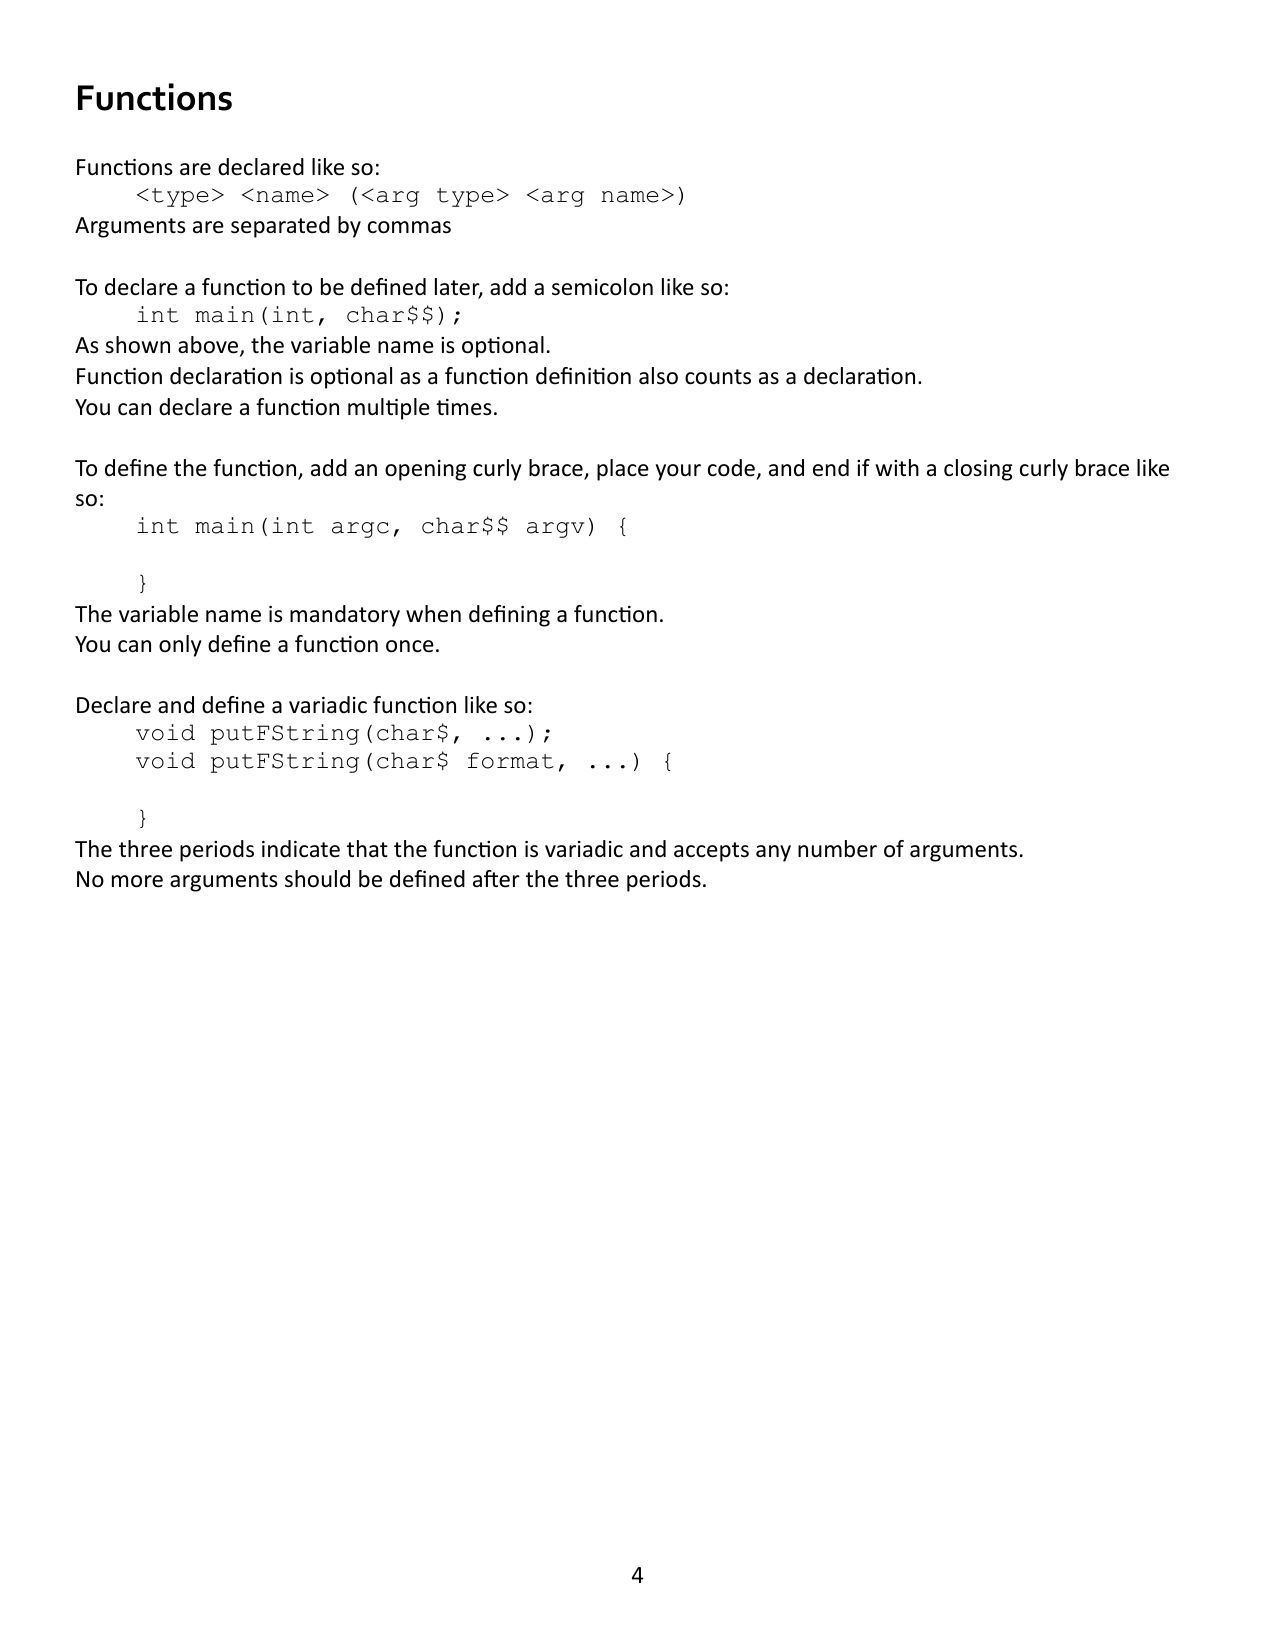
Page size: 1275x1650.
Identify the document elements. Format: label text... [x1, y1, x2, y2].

text <type> <name> (<arg type> <arg name>) [75, 181, 1200, 210]
text You can declare a function multiple times. [75, 391, 1200, 421]
text To define the function, add an opening curly brace, place your code, and end if with a closing curly brace like so: [75, 452, 1200, 513]
text Declare and define a variadic function like so: [75, 689, 1200, 720]
text The variable name is mandatory when defining a function. [75, 598, 1200, 628]
text } [75, 805, 1200, 833]
text Function declaration is optional as a function definition also counts as a declaration. [75, 360, 1200, 391]
text To declare a function to be defined later, add a semicolon like so: [75, 271, 1200, 301]
text Arguments are separated by commas [75, 210, 1200, 240]
text int main(int, char$$); [75, 301, 1200, 329]
text int main(int argc, char$$ argv) { [75, 513, 1200, 541]
text void putFString(char$ format, ...) { [75, 748, 1200, 776]
text void putFString(char$, ...); [75, 720, 1200, 748]
text The three periods indicate that the function is variadic and accepts any number of arguments. [75, 833, 1200, 864]
text } [75, 569, 1200, 598]
text As shown above, the variable name is optional. [75, 329, 1200, 360]
text You can only define a function once. [75, 628, 1200, 659]
text No more arguments should be defined after the three periods. [75, 864, 1200, 894]
subtitle Functions [75, 75, 1200, 120]
text Functions are declared like so: [75, 151, 1200, 181]
